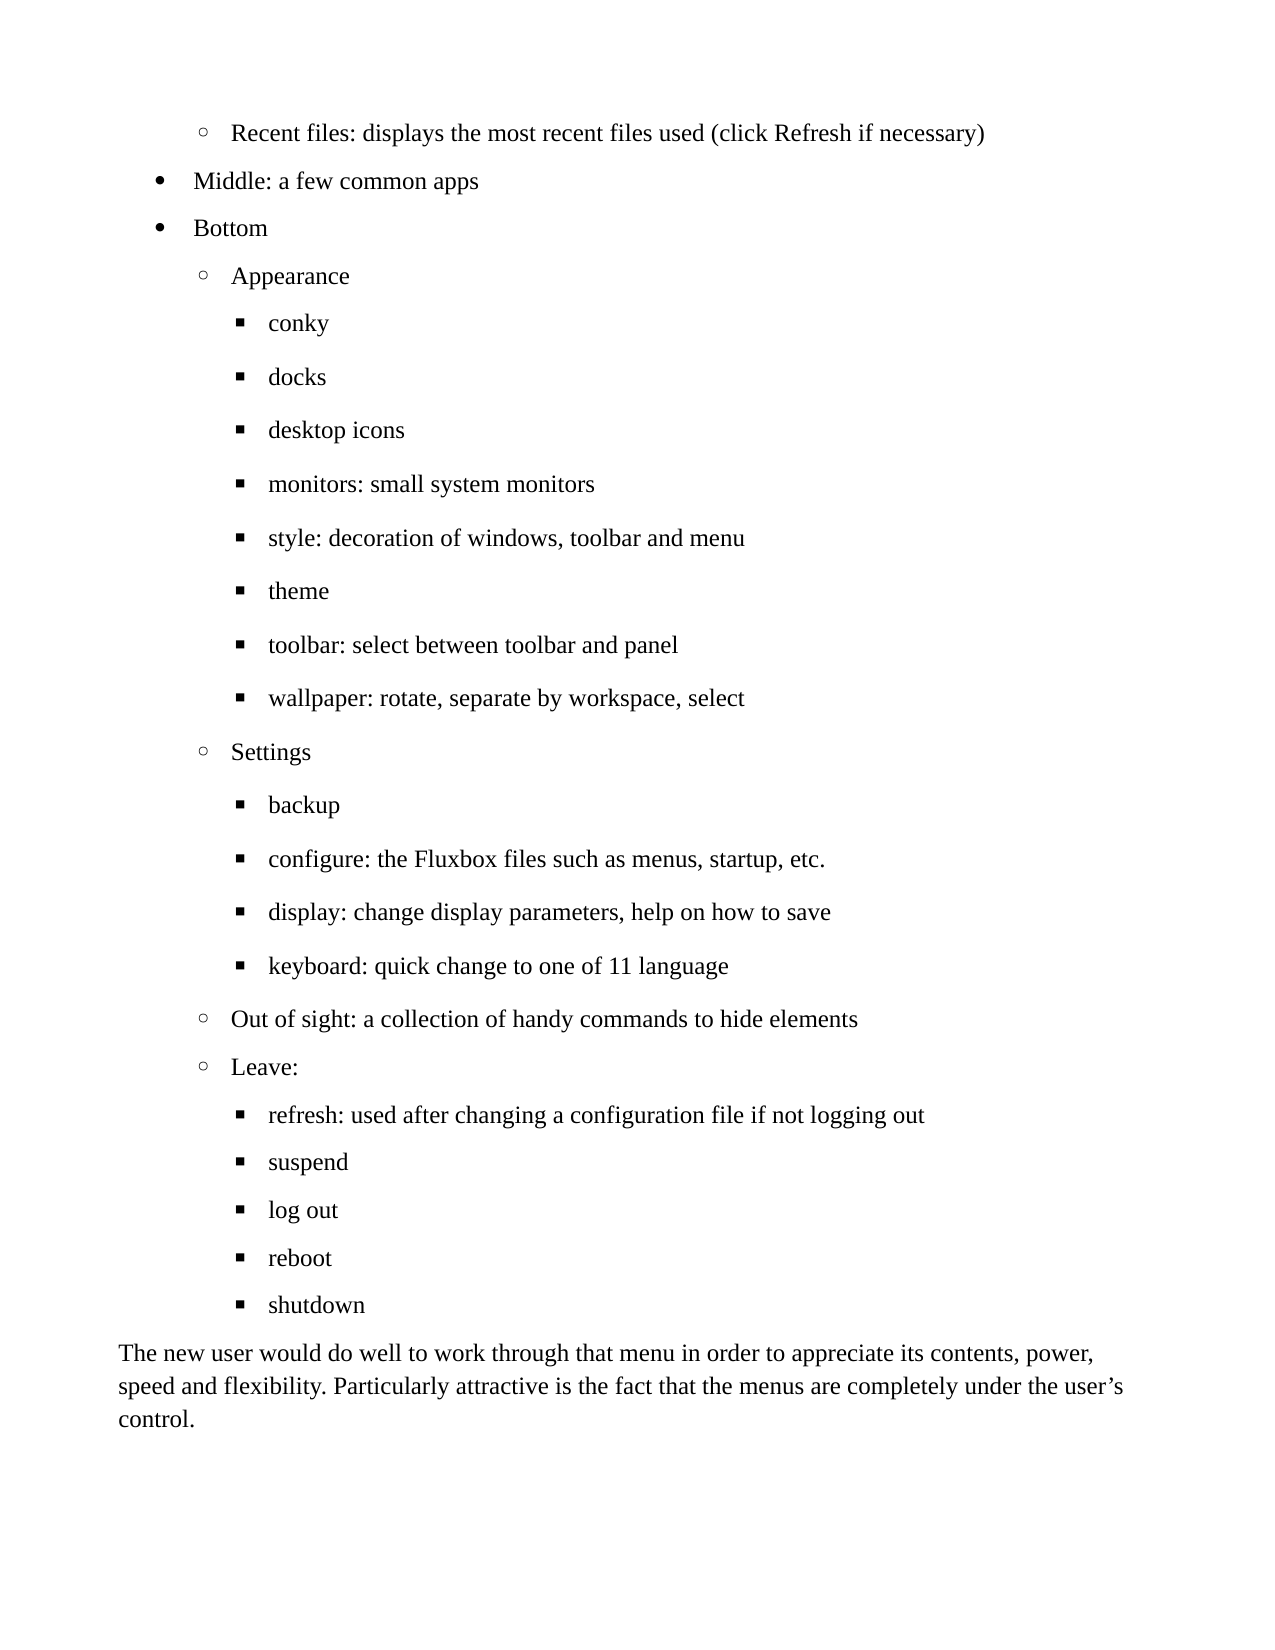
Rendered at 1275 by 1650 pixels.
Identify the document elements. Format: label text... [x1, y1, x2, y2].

list reboot [231, 1243, 1157, 1271]
list suspend [231, 1147, 1157, 1176]
list Recent files: displays the most recent files used (click Refresh if necessary) [193, 118, 1157, 147]
list backup [231, 790, 1157, 819]
list Bottom [156, 213, 1157, 242]
text The new user would do well to work through that menu in order to appreciate its contents, power, speed and flexibility. Particularly attractive is the fact that the menus are completely under the user’s control. [118, 1338, 1157, 1433]
list Appearance [193, 261, 1157, 290]
list docks [231, 362, 1157, 391]
list style: decoration of windows, toolbar and menu [231, 523, 1157, 551]
list Out of sight: a collection of handy commands to hide elements [193, 1004, 1157, 1033]
list Settings [193, 737, 1157, 766]
list display: change display parameters, help on how to save [231, 897, 1157, 926]
list desktop icons [231, 416, 1157, 444]
list keyboard: quick change to one of 11 language [231, 951, 1157, 980]
list refresh: used after changing a configuration file if not logging out [231, 1100, 1157, 1128]
list Middle: a few common apps [156, 166, 1157, 194]
list configure: the Fluxbox files such as menus, startup, etc. [231, 844, 1157, 873]
list shutdown [231, 1290, 1157, 1319]
list conky [231, 308, 1157, 337]
list monitors: small system monitors [231, 469, 1157, 498]
list Leave: [193, 1052, 1157, 1081]
list toolbar: select between toolbar and panel [231, 630, 1157, 658]
list log out [231, 1195, 1157, 1224]
list theme [231, 576, 1157, 605]
list wallpaper: rotate, separate by workspace, select [231, 683, 1157, 712]
